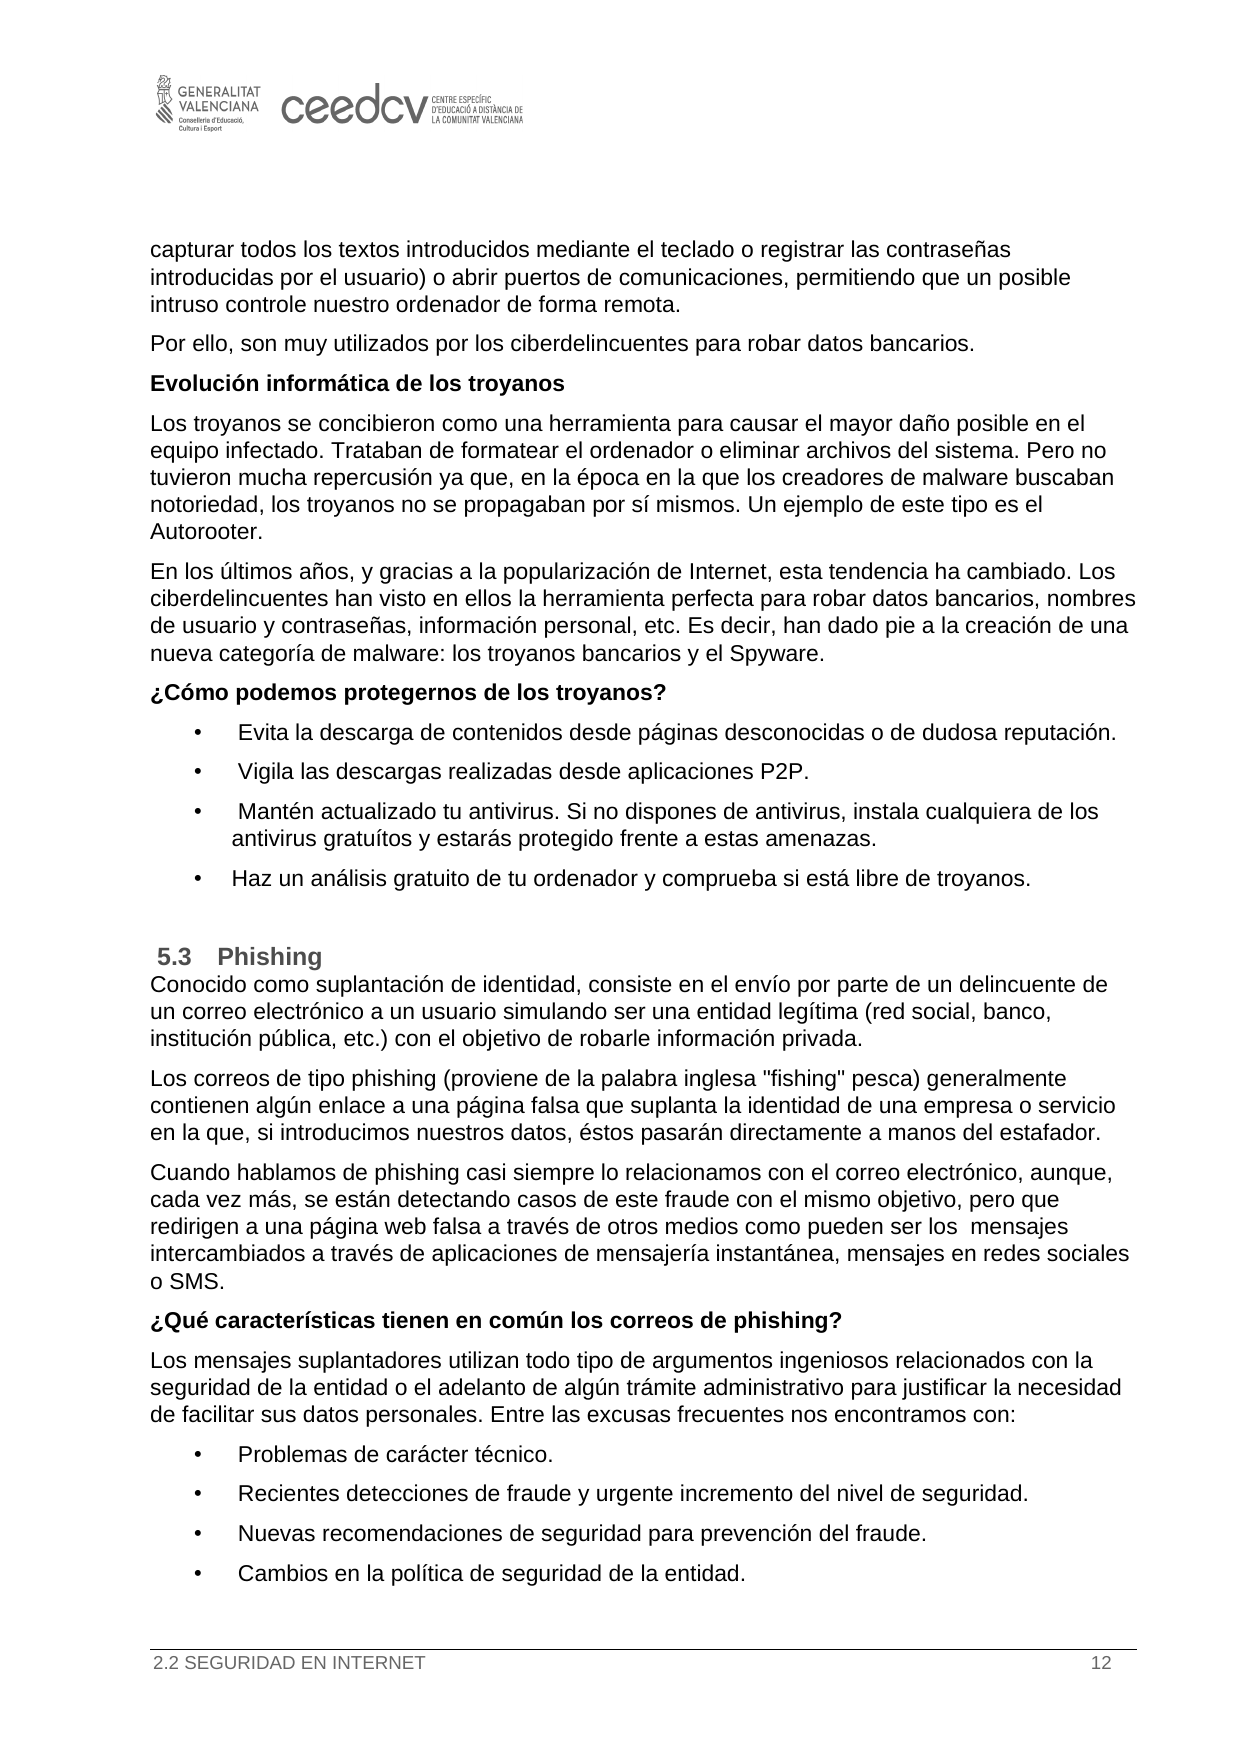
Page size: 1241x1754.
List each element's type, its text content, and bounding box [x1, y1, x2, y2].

text Los troyanos se concibieron como una herramienta para causar el mayor daño posible en el equipo infectado. Trataban de formatear el ordenador o eliminar archivos del sistema. Pero no tuvieron mucha repercusión ya que, en la época en la que los creadores de malware buscaban notoriedad, los troyanos no se propagaban por sí mismos. Un ejemplo de este tipo es el Autorooter. [150, 409, 1137, 545]
list Problemas de carácter técnico. [194, 1441, 1137, 1468]
list Vigila las descargas realizadas desde aplicaciones P2P. [194, 758, 1137, 785]
subtitle Phishing [150, 943, 1137, 971]
text Por ello, son muy utilizados por los ciberdelincuentes para robar datos bancarios. [150, 330, 1137, 357]
list Haz un análisis gratuito de tu ordenador y comprueba si está libre de troyanos. [194, 864, 1137, 892]
text ¿Qué características tienen en común los correos de phishing? [150, 1307, 1137, 1334]
list Nuevas recomendaciones de seguridad para prevención del fraude. [194, 1520, 1137, 1547]
picture [155, 75, 523, 132]
text Evolución informática de los troyanos [150, 370, 1137, 397]
text ¿Cómo podemos protegernos de los troyanos? [150, 679, 1137, 706]
list Cambios en la política de seguridad de la entidad. [194, 1559, 1137, 1586]
list Recientes detecciones de fraude y urgente incremento del nivel de seguridad. [194, 1480, 1137, 1507]
text capturar todos los textos introducidos mediante el teclado o registrar las contraseñas introducidas por el usuario) o abrir puertos de comunicaciones, permitiendo que un posible intruso controle nuestro ordenador de forma remota. [150, 236, 1137, 318]
text Cuando hablamos de phishing casi siempre lo relacionamos con el correo electrónico, aunque, cada vez más, se están detectando casos de este fraude con el mismo objetivo, pero que redirigen a una página web falsa a través de otros medios como pueden ser los mensajes intercambiados a través de aplicaciones de mensajería instantánea, mensajes en redes sociales o SMS. [150, 1159, 1137, 1294]
list Evita la descarga de contenidos desde páginas desconocidas o de dudosa reputación. [194, 718, 1137, 746]
text Los correos de tipo phishing (proviene de la palabra inglesa "fishing" pesca) generalmente contienen algún enlace a una página falsa que suplanta la identidad de una empresa o servicio en la que, si introducimos nuestros datos, éstos pasarán directamente a manos del estafador. [150, 1065, 1137, 1146]
text En los últimos años, y gracias a la popularización de Internet, esta tendencia ha cambiado. Los ciberdelincuentes han visto en ellos la herramienta perfecta para robar datos bancarios, nombres de usuario y contraseñas, información personal, etc. Es decir, han dado pie a la creación de una nueva categoría de malware: los troyanos bancarios y el Spyware. [150, 558, 1137, 666]
text Conocido como suplantación de identidad, consiste en el envío por parte de un delincuente de un correo electrónico a un usuario simulando ser una entidad legítima (red social, banco, institución pública, etc.) con el objetivo de robarle información privada. [150, 971, 1137, 1052]
list Mantén actualizado tu antivirus. Si no dispones de antivirus, instala cualquiera de los antivirus gratuítos y estarás protegido frente a estas amenazas. [194, 798, 1137, 852]
text Los mensajes suplantadores utilizan todo tipo de argumentos ingeniosos relacionados con la seguridad de la entidad o el adelanto de algún trámite administrativo para justificar la necesidad de facilitar sus datos personales. Entre las excusas frecuentes nos encontramos con: [150, 1347, 1137, 1428]
